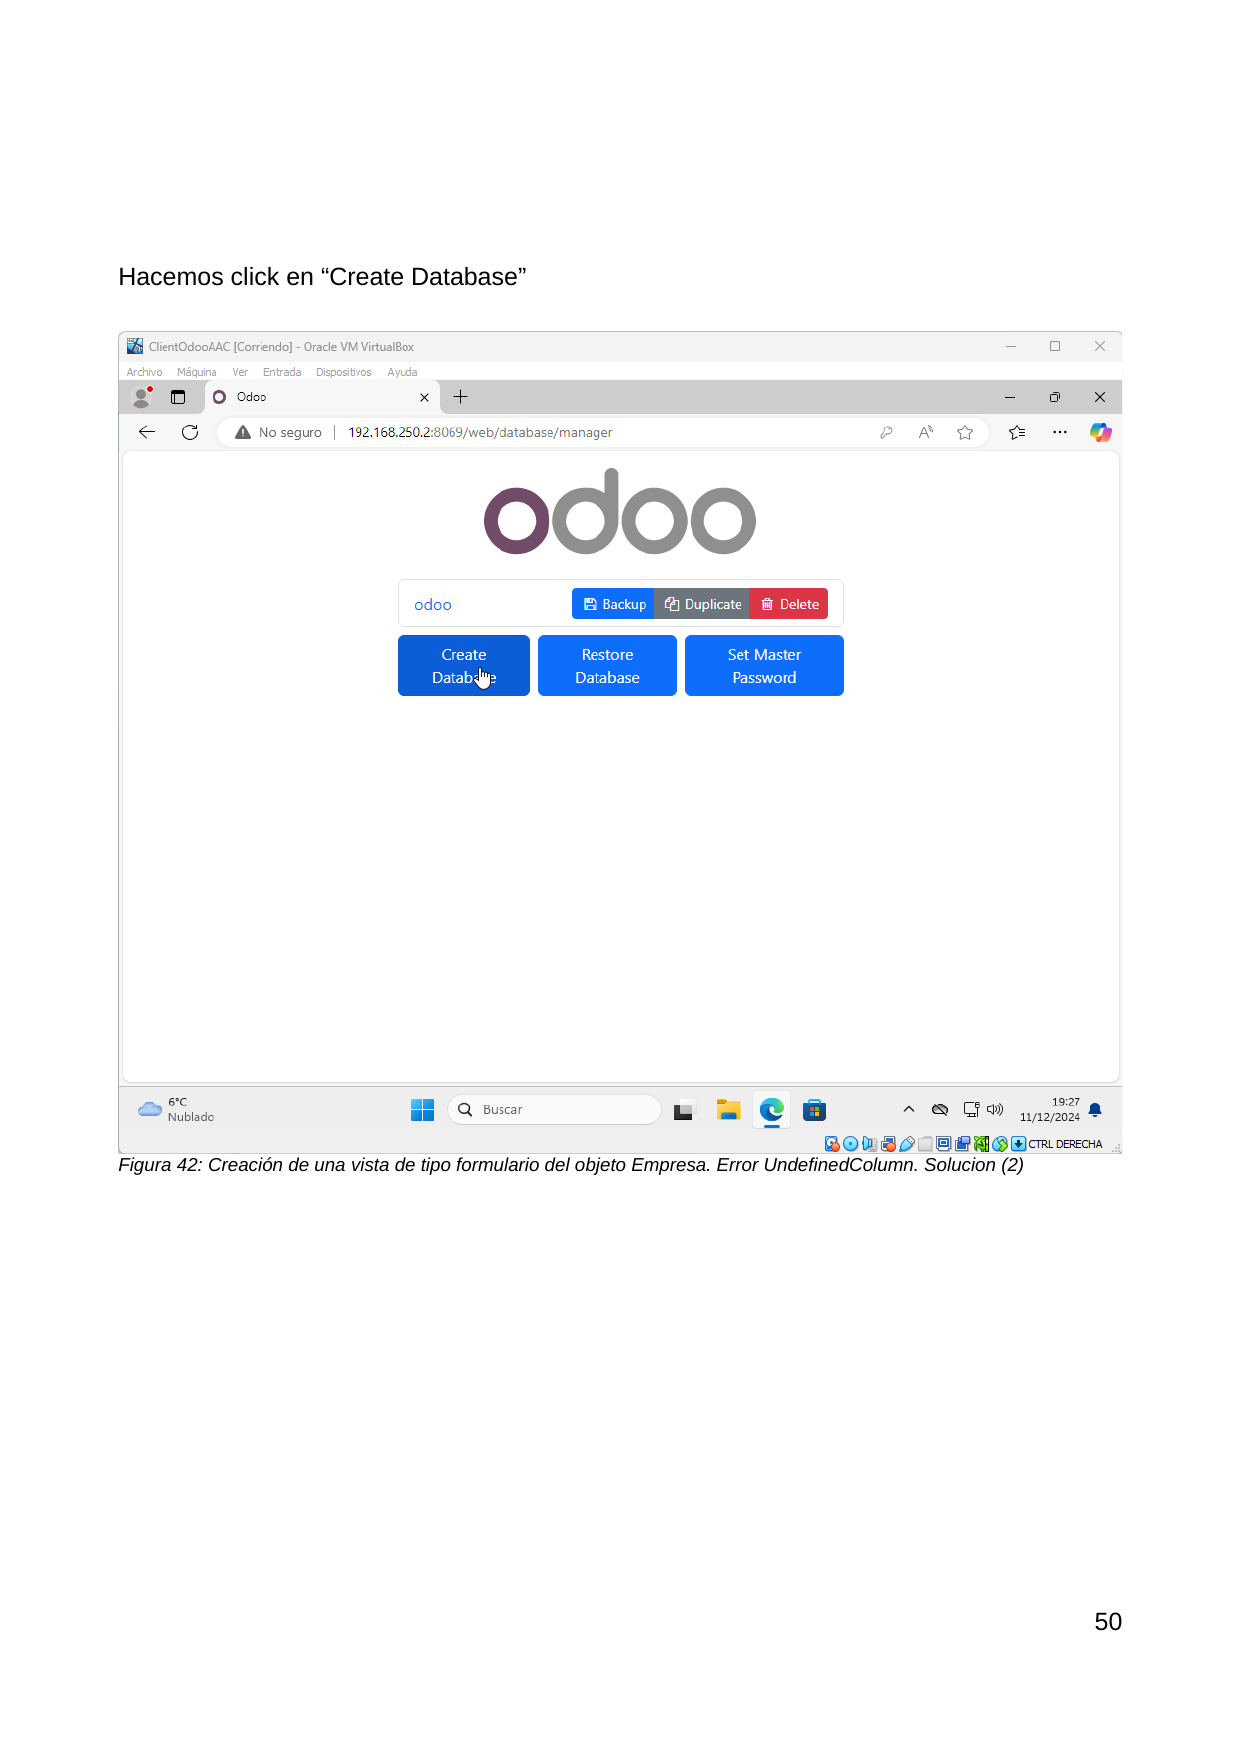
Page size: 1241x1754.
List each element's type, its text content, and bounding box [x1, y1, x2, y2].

text Hacemos click en “Create Database” [118, 262, 1122, 291]
text Figura 42: Creación de una vista de tipo formulario del objeto Empresa. Error UndefinedColumn. Solucion (2) [118, 1154, 1122, 1175]
picture [118, 331, 1123, 1154]
